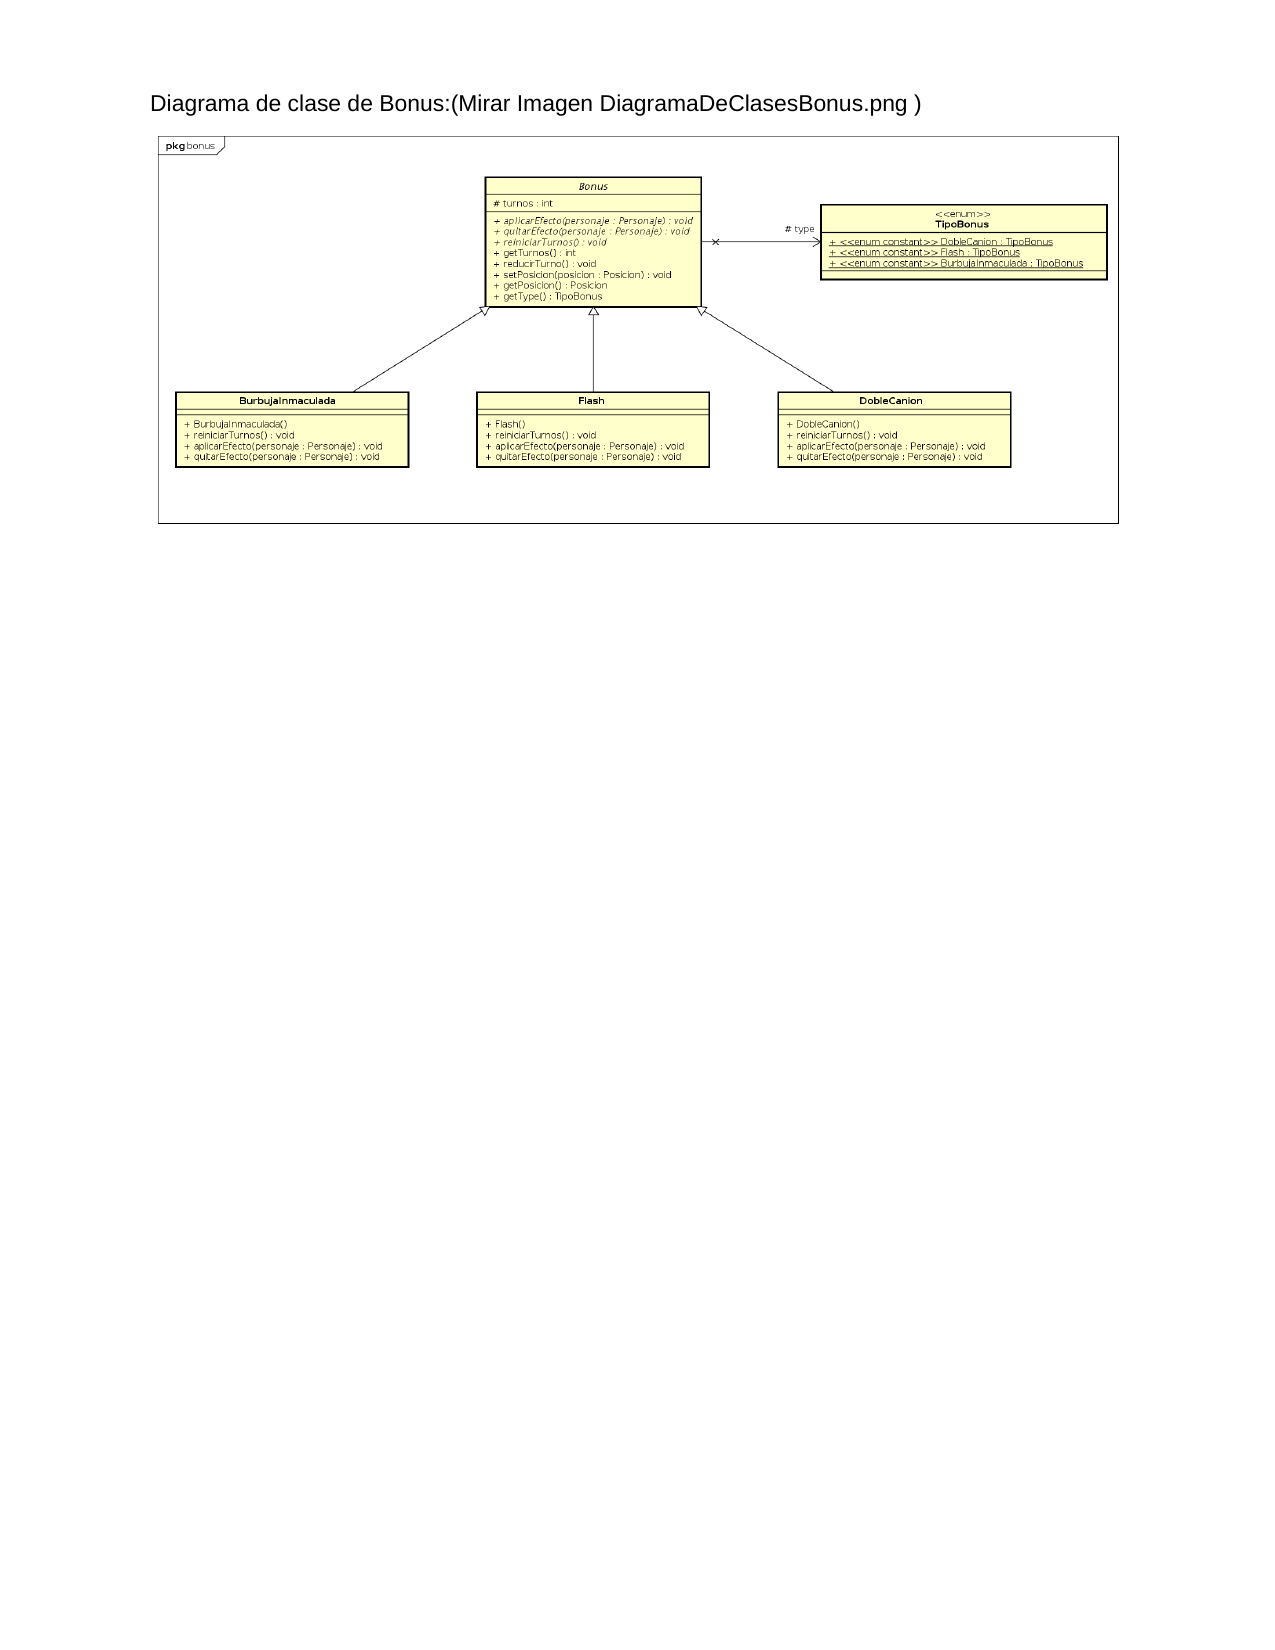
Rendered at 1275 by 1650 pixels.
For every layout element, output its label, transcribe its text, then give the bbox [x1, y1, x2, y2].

picture [150, 128, 1125, 530]
subtitle Diagrama de clase de Bonus:(Mirar Imagen DiagramaDeClasesBonus.png ) [150, 91, 1125, 116]
